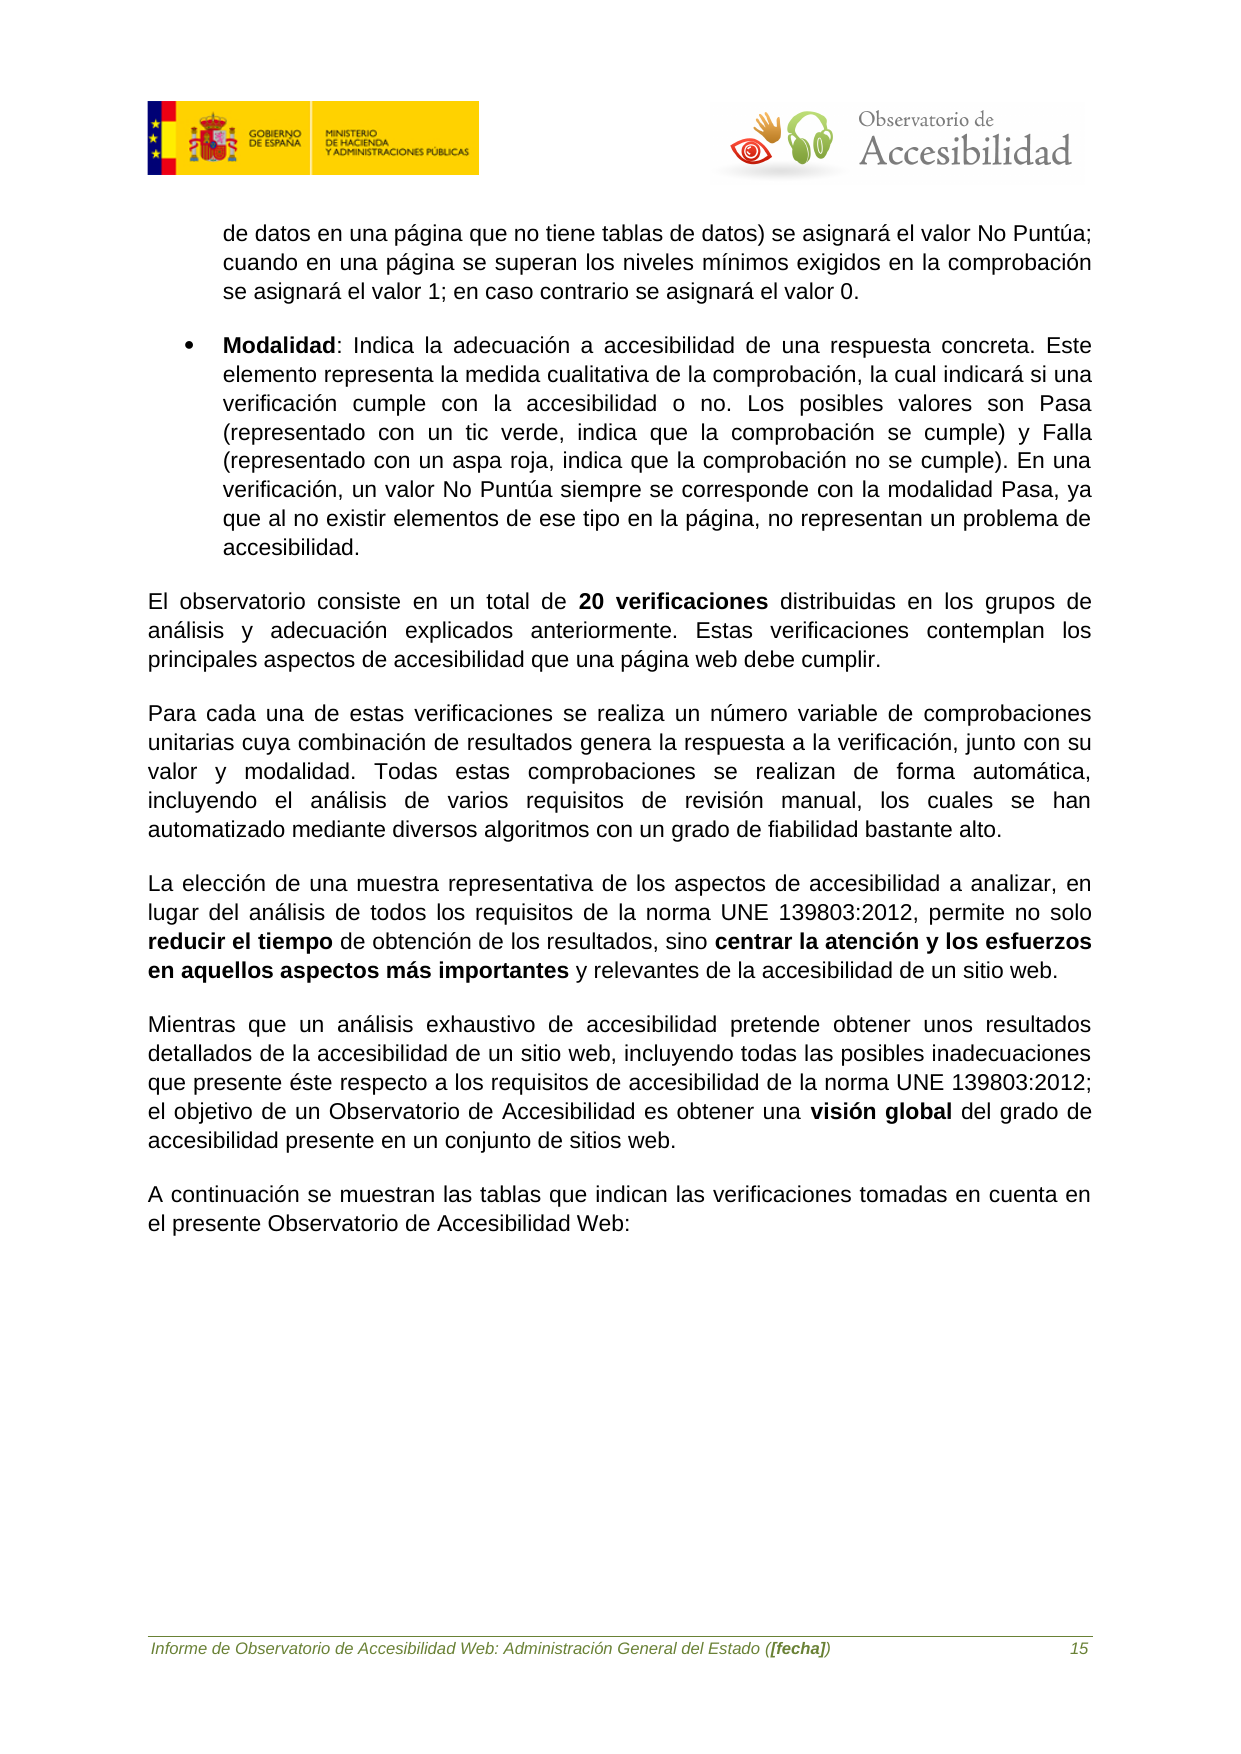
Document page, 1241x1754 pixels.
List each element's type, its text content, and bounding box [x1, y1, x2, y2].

picture [710, 102, 1086, 185]
picture [147, 101, 479, 175]
text Para cada una de estas verificaciones se realiza un número variable de comprobaciones unitarias cuya combinación de resultados genera la respuesta a la verificación, junto con su valor y modalidad. Todas estas comprobaciones se realizan de forma automática, incluyendo el análisis de varios requisitos de revisión manual, los cuales se han automatizado mediante diversos algoritmos con un grado de fiabilidad bastante alto. [148, 700, 1092, 842]
list Modalidad: Indica la adecuación a accesibilidad de una respuesta concreta. Este elemento representa la medida cualitativa de la comprobación, la cual indicará si una verificación cumple con la accesibilidad o no. Los posibles valores son Pasa (representado con un tic verde, indica que la comprobación se cumple) y Falla (representado con un aspa roja, indica que la comprobación no se cumple). En una verificación, un valor No Puntúa siempre se corresponde con la modalidad Pasa, ya que al no existir elementos de ese tipo en la página, no representan un problema de accesibilidad. [185, 332, 1092, 561]
list de datos en una página que no tiene tablas de datos) se asignará el valor No Puntúa; cuando en una página se superan los niveles mínimos exigidos en la comprobación se asignará el valor 1; en caso contrario se asignará el valor 0. [185, 220, 1092, 304]
text La elección de una muestra representativa de los aspectos de accesibilidad a analizar, en lugar del análisis de todos los requisitos de la norma UNE 139803:2012, permite no solo reducir el tiempo de obtención de los resultados, sino centrar la atención y los esfuerzos en aquellos aspectos más importantes y relevantes de la accesibilidad de un sitio web. [148, 870, 1092, 983]
text Mientras que un análisis exhaustivo de accesibilidad pretende obtener unos resultados detallados de la accesibilidad de un sitio web, incluyendo todas las posibles inadecuaciones que presente éste respecto a los requisitos de accesibilidad de la norma UNE 139803:2012; el objetivo de un Observatorio de Accesibilidad es obtener una visión global del grado de accesibilidad presente en un conjunto de sitios web. [148, 1011, 1092, 1153]
text A continuación se muestran las tablas que indican las verificaciones tomadas en cuenta en el presente Observatorio de Accesibilidad Web: [148, 1181, 1092, 1236]
text El observatorio consiste en un total de 20 verificaciones distribuidas en los grupos de análisis y adecuación explicados anteriormente. Estas verificaciones contemplan los principales aspectos de accesibilidad que una página web debe cumplir. [148, 588, 1092, 672]
